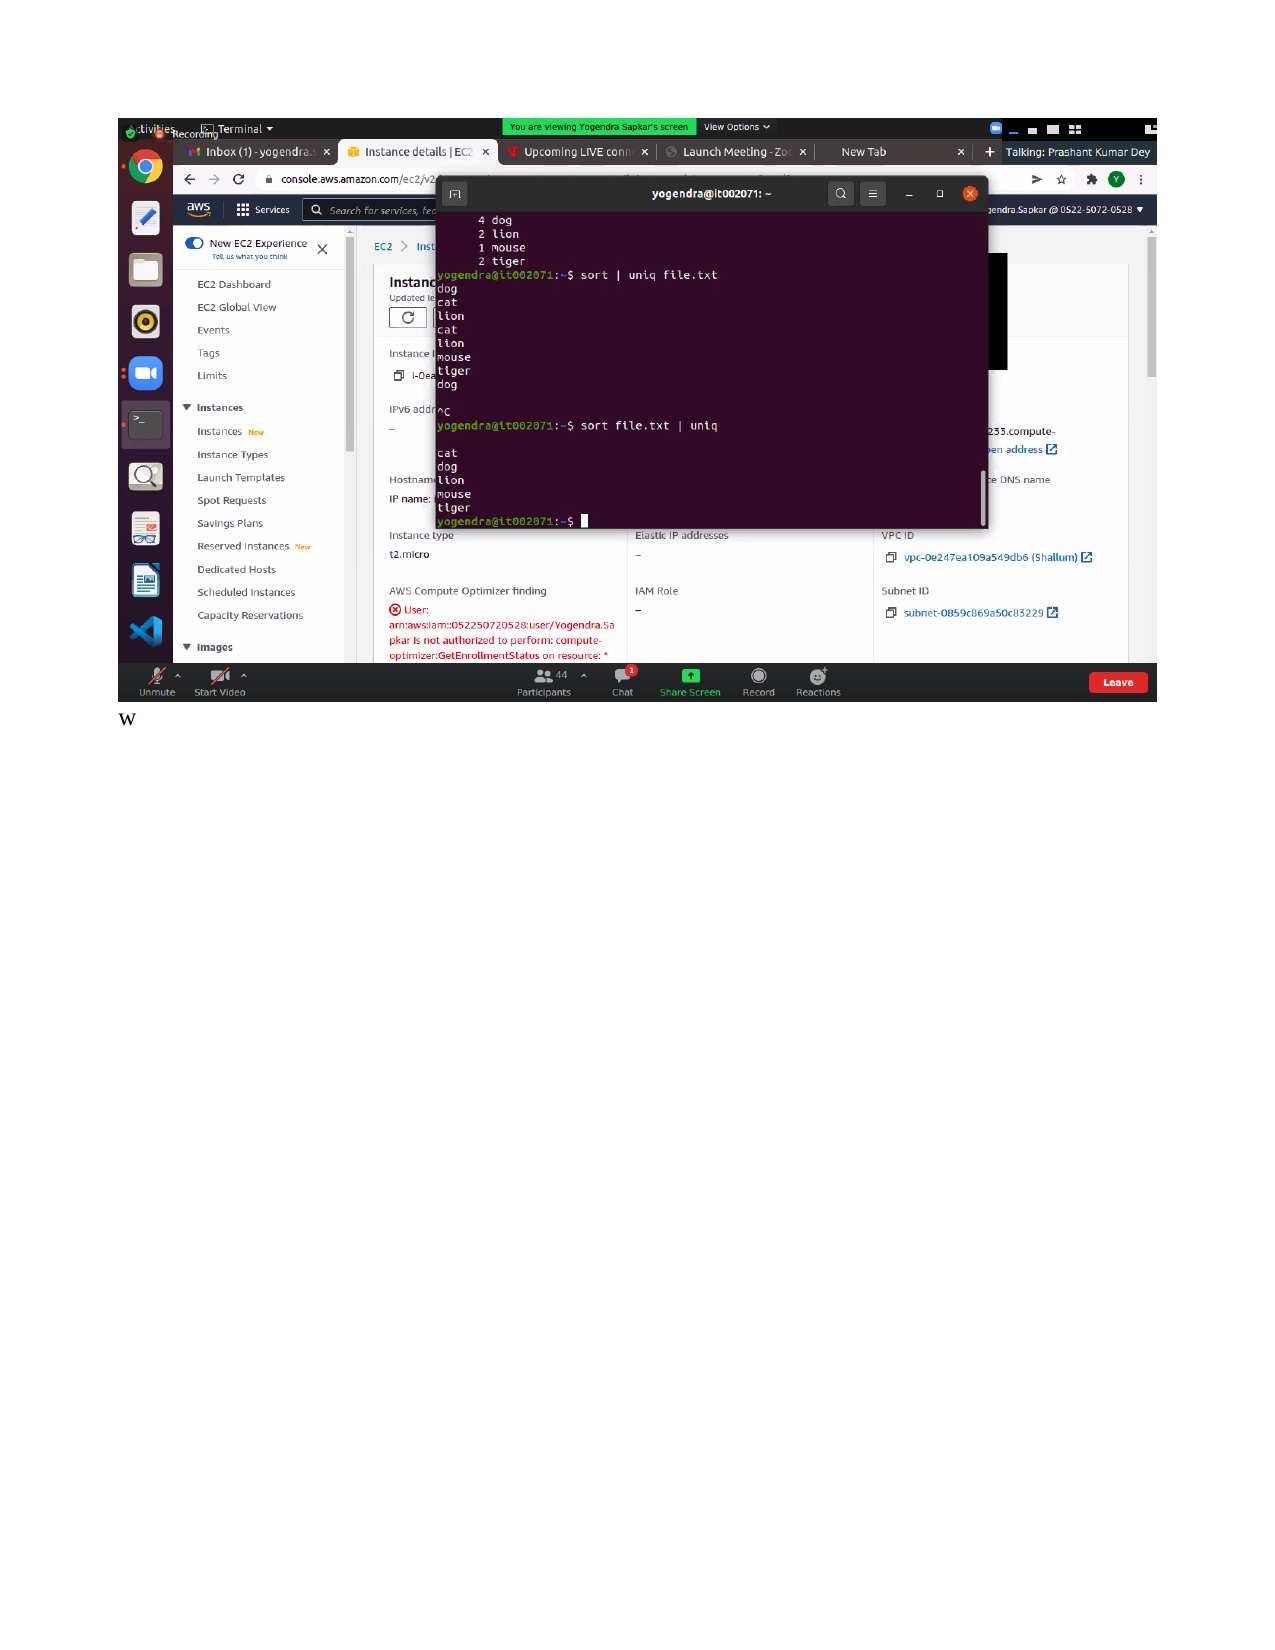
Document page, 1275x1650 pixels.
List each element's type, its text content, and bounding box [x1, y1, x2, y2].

text w [118, 702, 1157, 731]
picture [118, 118, 1157, 702]
